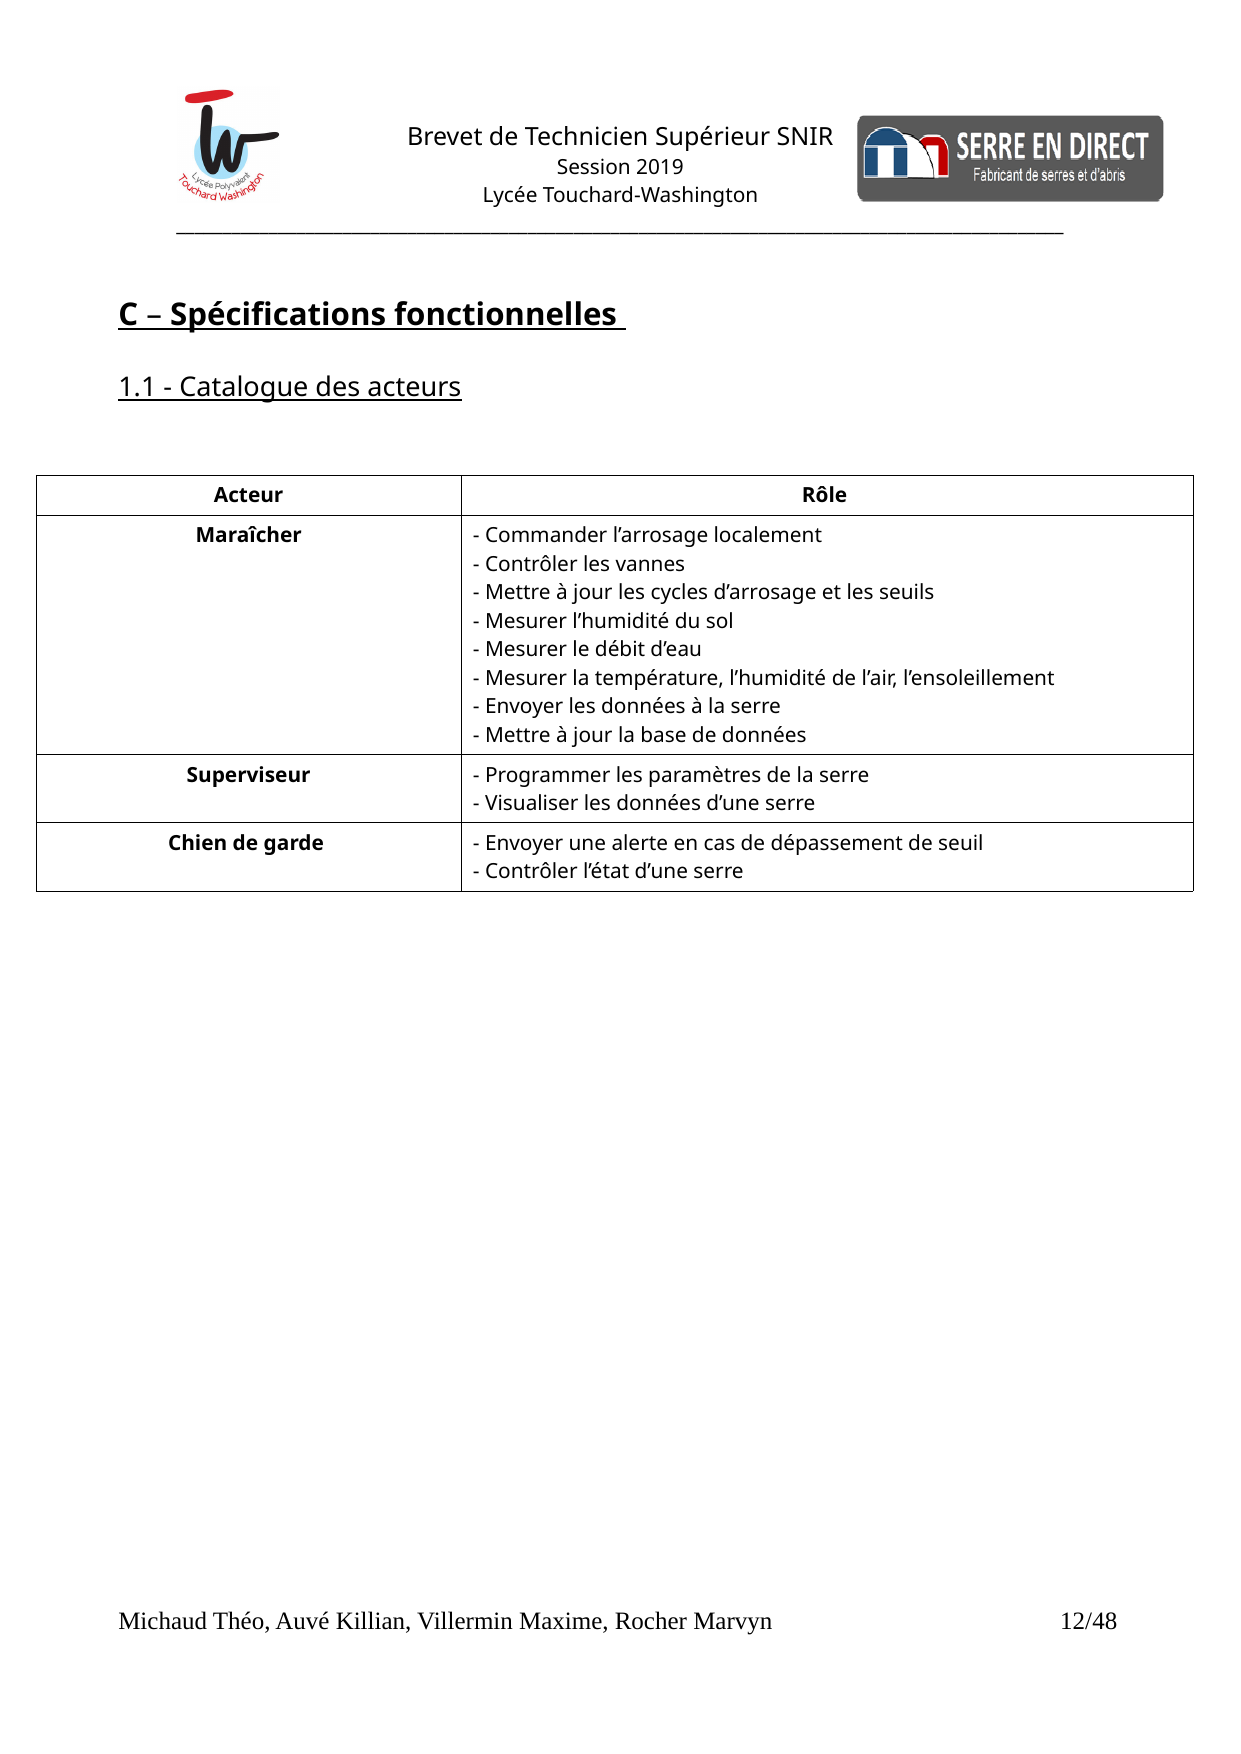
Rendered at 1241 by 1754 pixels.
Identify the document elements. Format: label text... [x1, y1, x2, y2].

picture [176, 86, 281, 203]
picture [852, 113, 1167, 206]
subtitle 1.1 - Catalogue des acteurs [118, 368, 1122, 405]
table_cell Superviseur [37, 755, 461, 822]
table_header Acteur [37, 476, 461, 515]
table_cell - Commander l’arrosage localement - Contrôler les vannes - Mettre à jour les cycles d’arrosage et les seuils - Mesurer l’humidité du sol - Mesurer le débit d’eau - Mesurer la température, l’humidité de l’air, l’ensoleillement - Envoyer les données à la serre - Mettre à jour la base de données [462, 516, 1193, 754]
table_cell - Envoyer une alerte en cas de dépassement de seuil - Contrôler l’état d’une serre [462, 823, 1193, 891]
table_cell - Programmer les paramètres de la serre - Visualiser les données d’une serre [462, 755, 1193, 822]
table_cell Maraîcher [37, 516, 461, 754]
table_cell Chien de garde [37, 823, 461, 891]
subtitle C – Spécifications fonctionnelles [118, 292, 1122, 334]
table_header Rôle [462, 476, 1193, 515]
